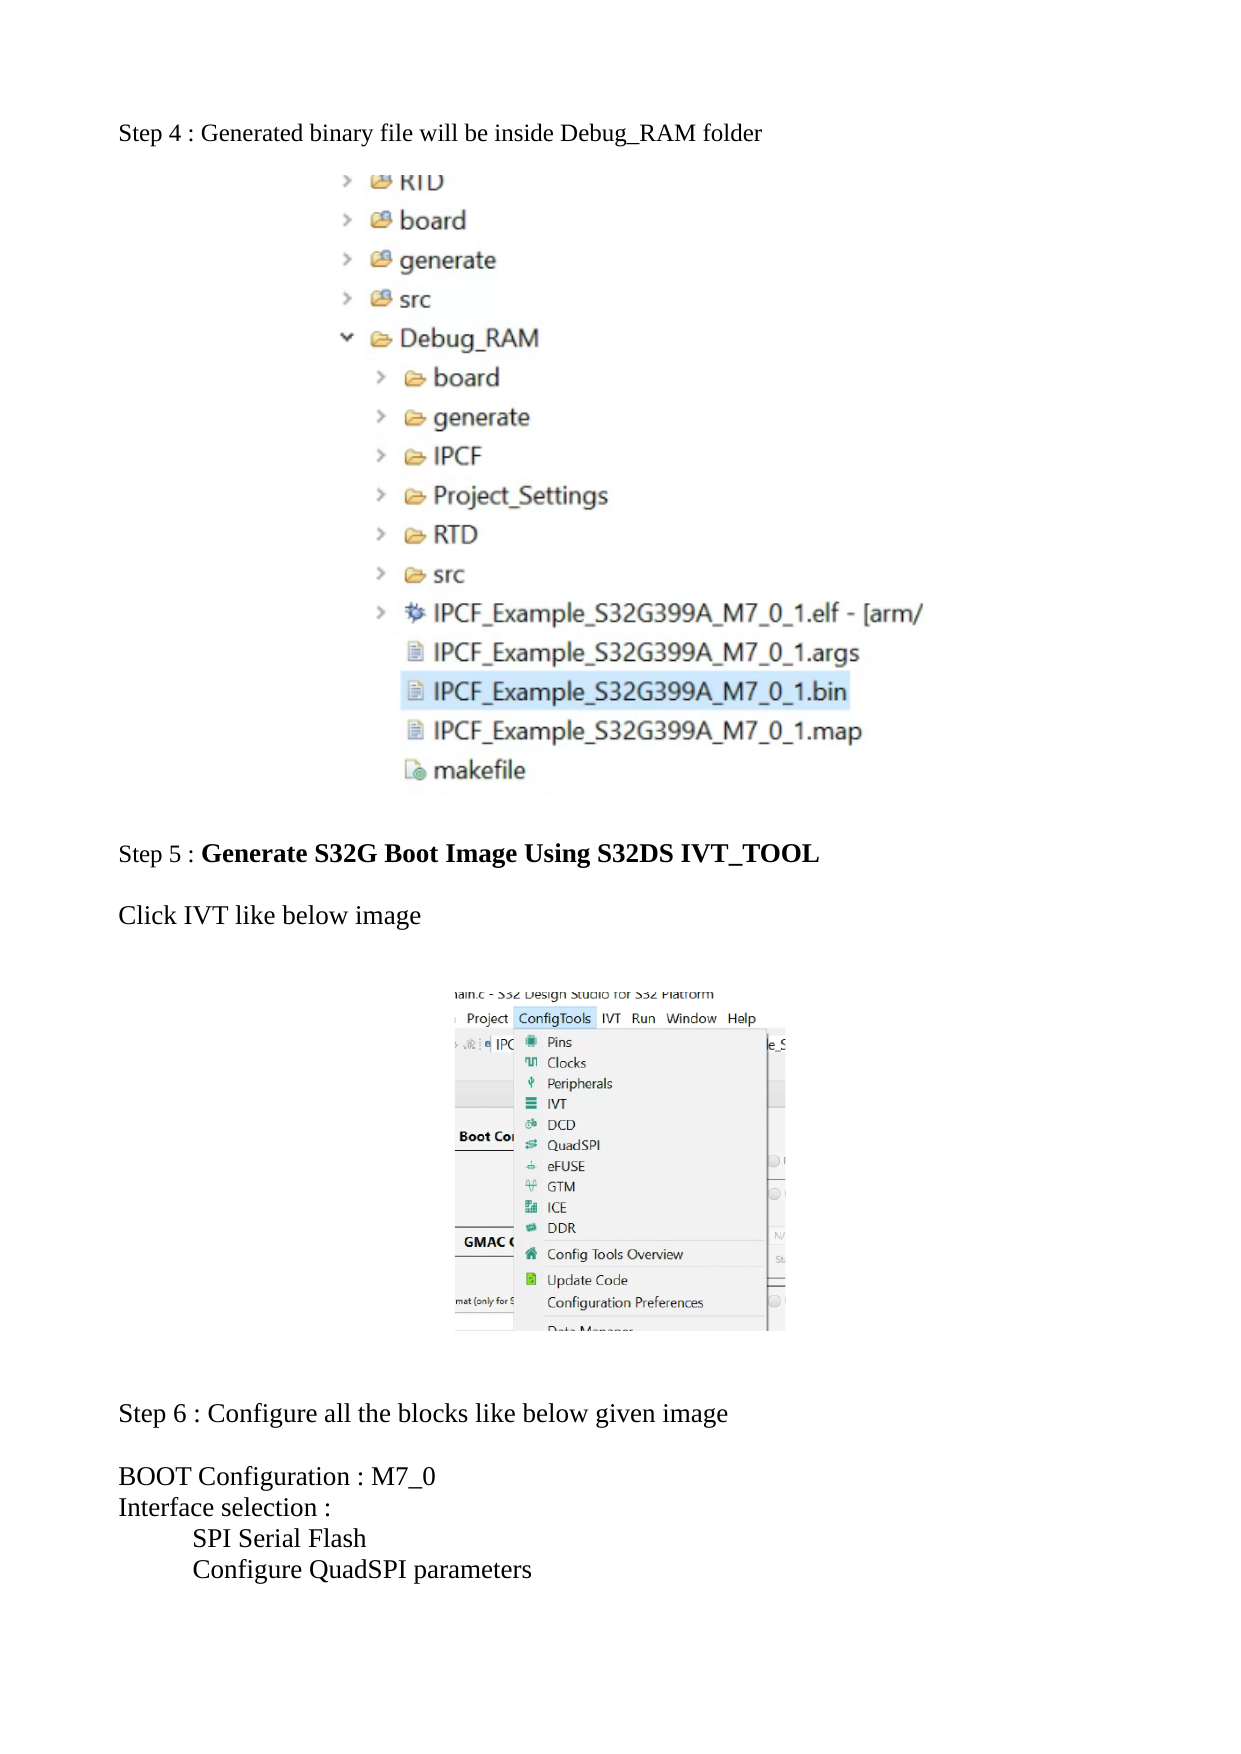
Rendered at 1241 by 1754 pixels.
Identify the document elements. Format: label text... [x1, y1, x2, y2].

text Interface selection : SPI Serial Flash [118, 1491, 1122, 1553]
picture [317, 175, 924, 796]
text Step 4 : Generated binary file will be inside Debug_RAM folder [118, 118, 1122, 147]
text Step 5 : Generate S32G Boot Image Using S32DS IVT_TOOL [118, 176, 1122, 868]
picture [454, 992, 786, 1331]
text Click IVT like below image [118, 899, 1122, 930]
text Step 6 : Configure all the blocks like below given image BOOT Configuration : M7_0 [118, 1397, 1122, 1491]
text Configure QuadSPI parameters [118, 1553, 1122, 1616]
